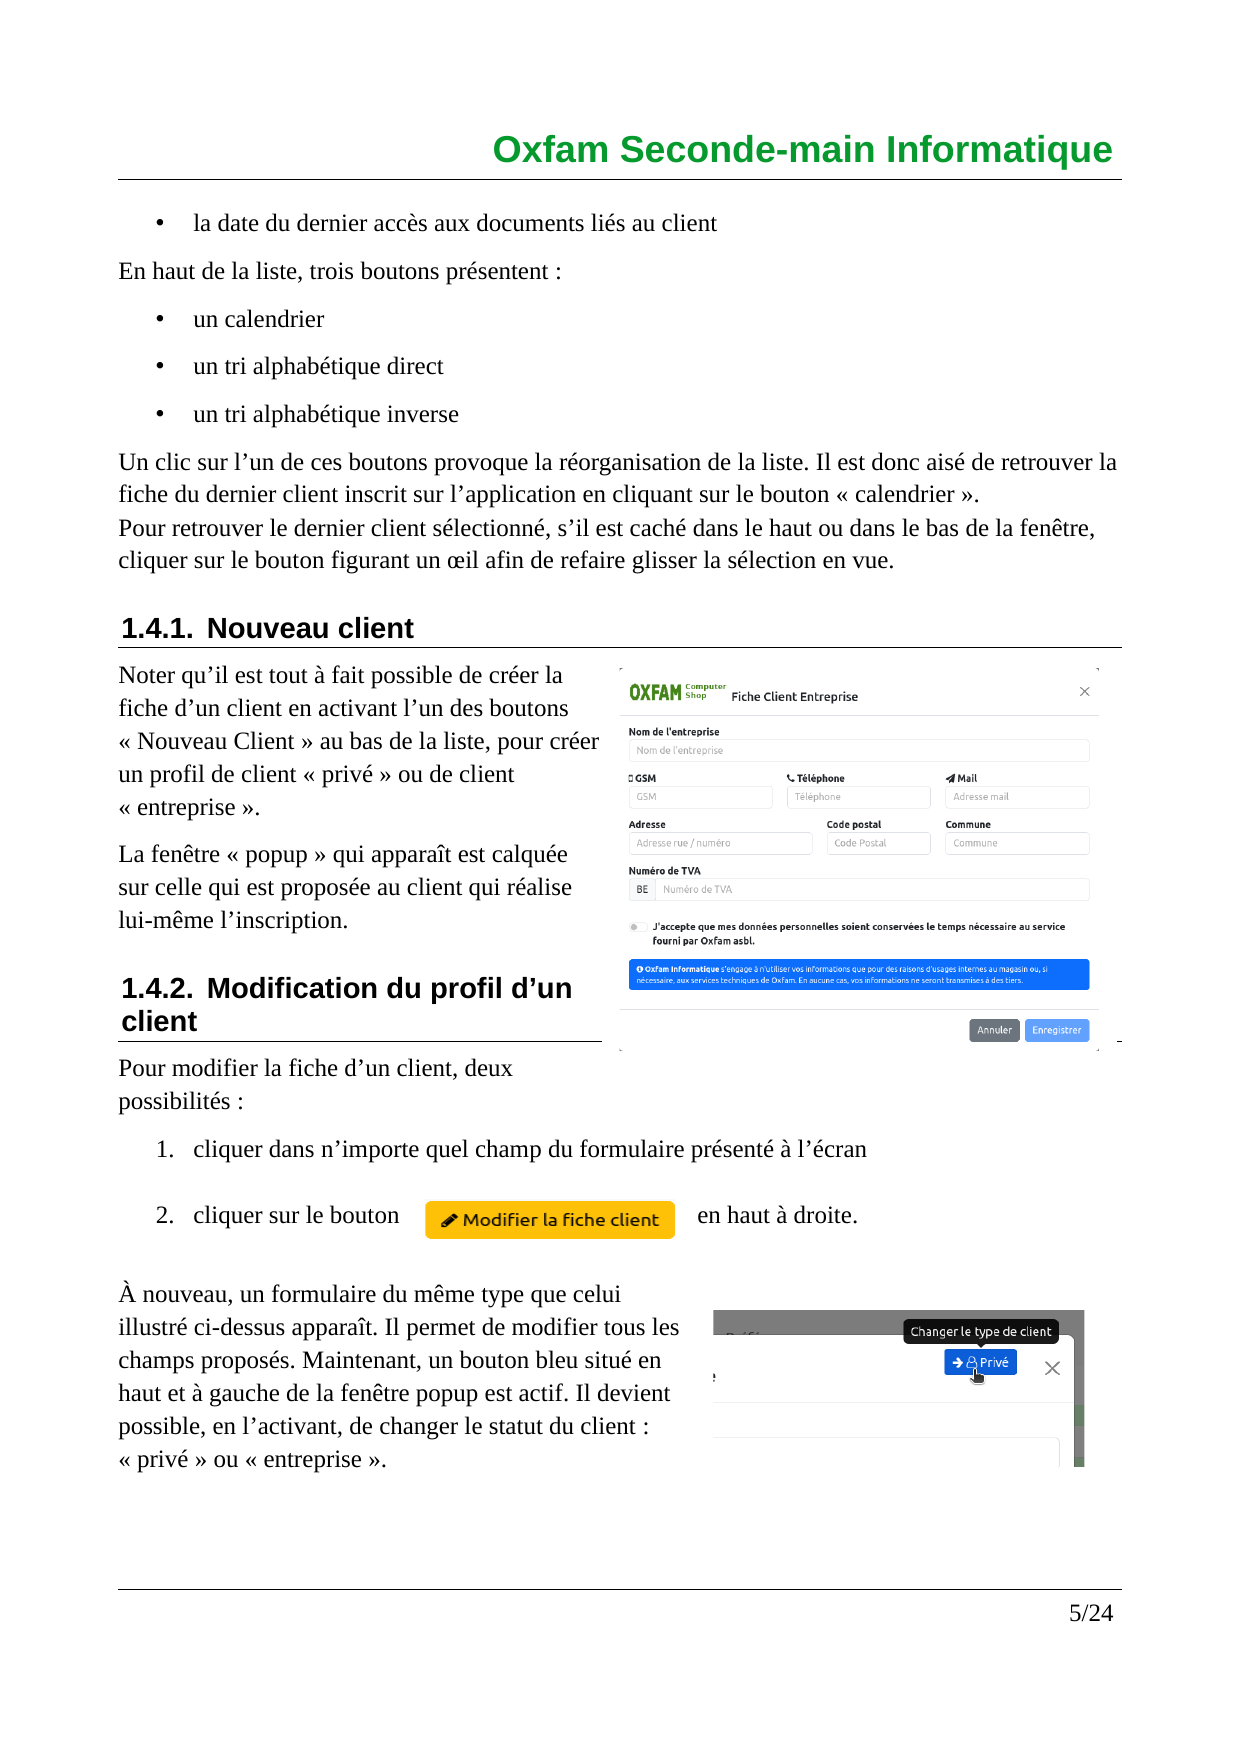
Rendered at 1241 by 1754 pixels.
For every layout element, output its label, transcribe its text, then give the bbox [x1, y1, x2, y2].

list cliquer dans n’importe quel champ du formulaire présenté à l’écran [156, 1134, 1122, 1163]
list un calendrier [156, 304, 1122, 332]
list un tri alphabétique direct [156, 351, 1122, 380]
text Noter qu’il est tout à fait possible de créer la fiche d’un client en activant l’un des boutons « Nouveau Client » au bas de la liste, pour créer un profil de client « privé » ou de client « entreprise ». [118, 651, 1122, 1068]
text En haut de la liste, trois boutons présentent : [118, 256, 1122, 285]
text Pour modifier la fiche d’un client, deux possibilités : [118, 1053, 1122, 1115]
text À nouveau, un formulaire du même type que celui illustré ci-dessus apparaît. Il permet de modifier tous les champs proposés. Maintenant, un bouton bleu situé en haut et à gauche de la fenêtre popup est actif. Il devient possible, en l’activant, de changer le statut du client : « privé » ou « entreprise ». [118, 1279, 1122, 1484]
text Un clic sur l’un de ces boutons provoque la réorganisation de la liste. Il est donc aisé de retrouver la fiche du dernier client inscrit sur l’application en cliquant sur le bouton « calendrier ». Pour retrouver le dernier client sélectionné, s’il est caché dans le haut ou dans le bas de la fenêtre, cliquer sur le bouton figurant un œil afin de refaire glisser la sélection en vue. [118, 447, 1122, 574]
subtitle Nouveau client [118, 608, 1122, 647]
list la date du dernier accès aux documents liés au client [156, 208, 1122, 237]
text La fenêtre « popup » qui apparaît est calquée sur celle qui est proposée au client qui réalise lui-même l’inscription. [118, 839, 602, 934]
picture [713, 1310, 1085, 1467]
picture [423, 1199, 680, 1242]
list cliquer sur le bouton en haut à droite. [156, 1181, 1122, 1260]
list un tri alphabétique inverse [156, 399, 1122, 428]
picture [619, 668, 1099, 1051]
subtitle Modification du profil d’un client [118, 968, 602, 1041]
